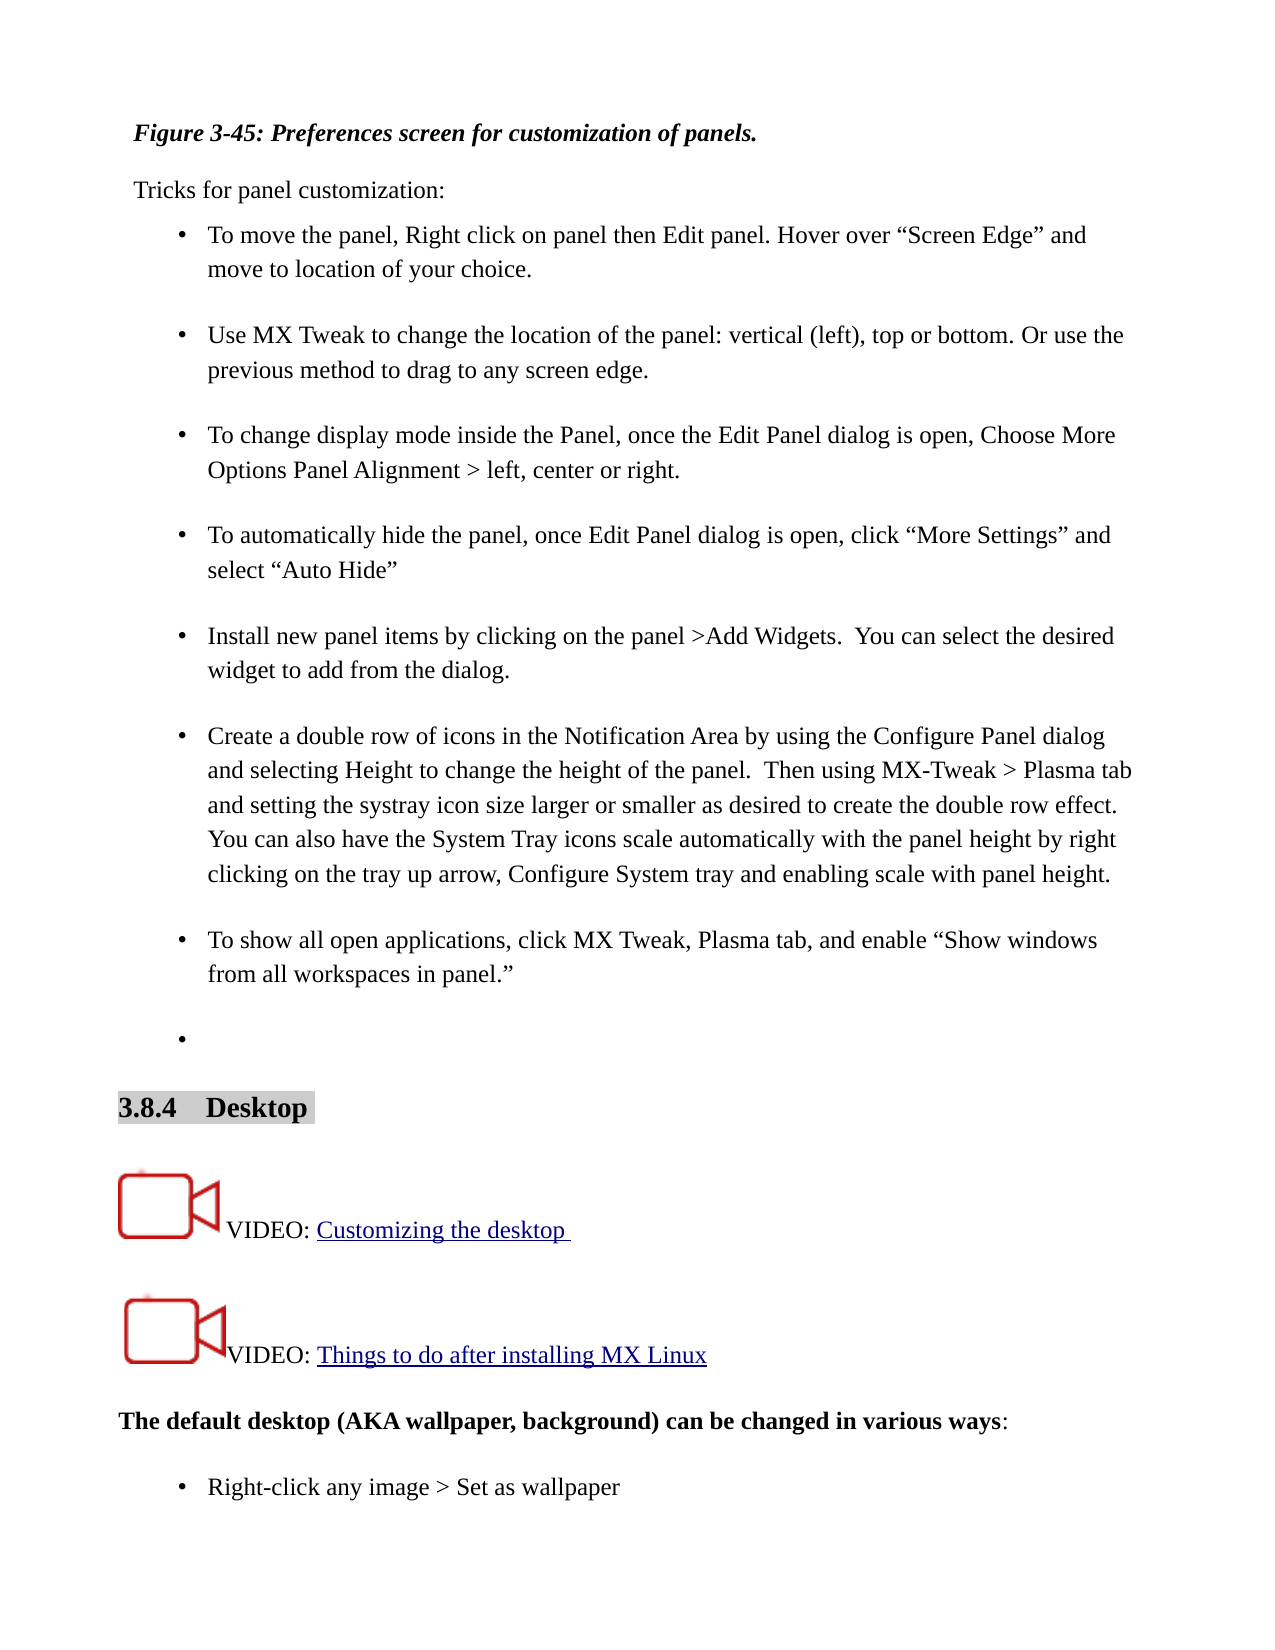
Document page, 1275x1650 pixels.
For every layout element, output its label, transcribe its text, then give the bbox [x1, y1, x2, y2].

list To show all open applications, click MX Tweak, Plasma tab, and enable “Show windows from all workspaces in panel.” [178, 925, 1141, 988]
subtitle 3.8.4 Desktop [315, 1091, 1138, 1124]
picture [124, 1280, 226, 1364]
list Install new panel items by clicking on the panel >Add Widgets. You can select the desired widget to add from the dialog. [178, 621, 1141, 684]
text The default desktop (AKA wallpaper, background) can be changed in various ways: [118, 1406, 1157, 1434]
list To change display mode inside the Panel, once the Edit Panel dialog is open, Choose More Options Panel Alignment > left, center or right. [178, 420, 1141, 484]
text Figure 3-45: Preferences screen for customization of panels. [133, 118, 1142, 147]
text VIDEO: Customizing the desktop [118, 1155, 1157, 1244]
picture [118, 1155, 220, 1239]
list Use MX Tweak to change the location of the panel: vertical (left), top or bottom. Or use the previous method to drag to any screen edge. [178, 320, 1141, 383]
text VIDEO: Things to do after installing MX Linux [118, 1281, 1157, 1369]
list Right-click any image > Set as wallpaper [178, 1472, 1141, 1500]
list To automatically hide the panel, once Edit Panel dialog is open, click “More Settings” and select “Auto Hide” [178, 521, 1141, 584]
list To move the panel, Right click on panel then Edit panel. Hover over “Screen Edge” and move to location of your choice. [178, 220, 1141, 283]
list Create a double row of icons in the Notification Area by using the Configure Panel dialog and selecting Height to change the height of the panel. Then using MX-Tweak > Plasma tab and setting the systray icon size larger or smaller as desired to create the double row effect. You can also have the System Tray icons scale automatically with the panel height by right clicking on the tray up arrow, Configure System tray and enabling scale with panel height. [178, 721, 1141, 888]
text Tricks for panel customization: [133, 176, 1142, 204]
